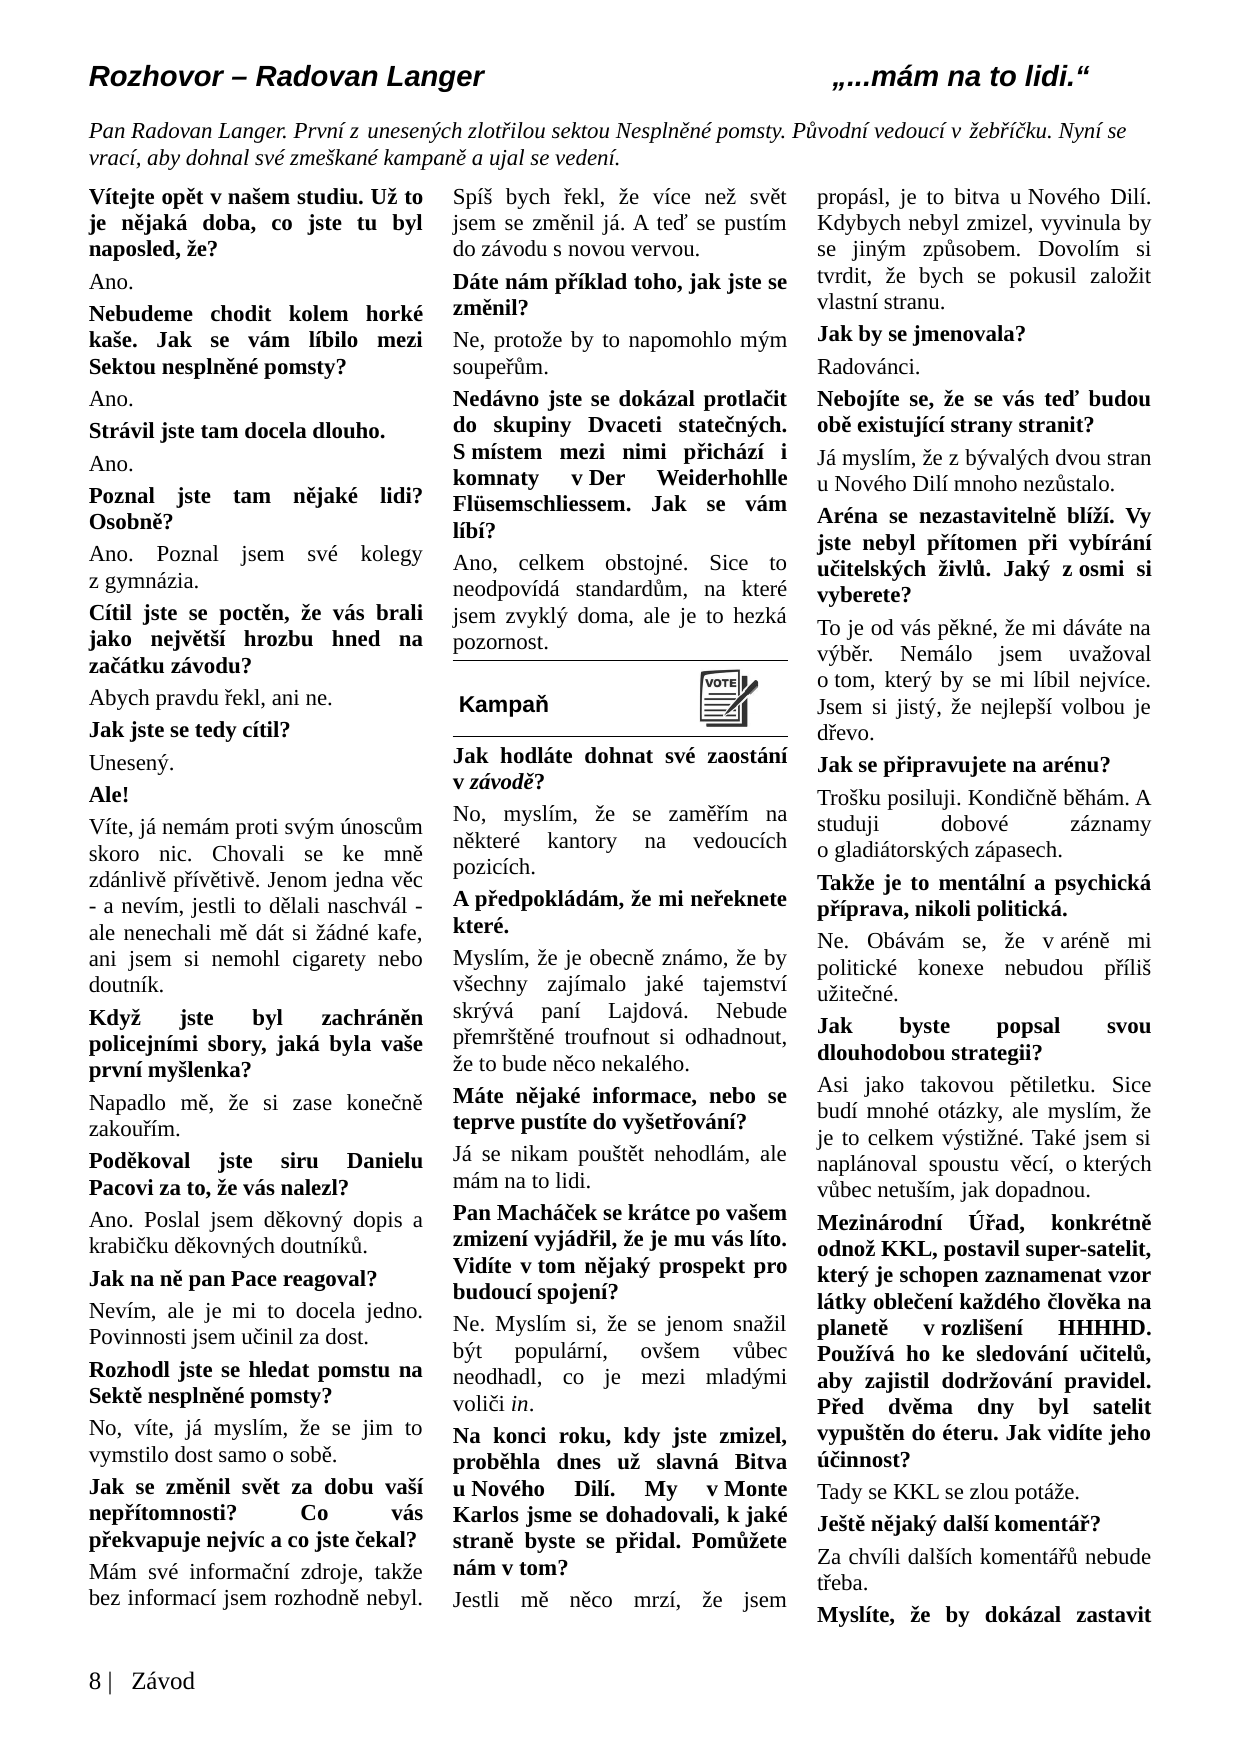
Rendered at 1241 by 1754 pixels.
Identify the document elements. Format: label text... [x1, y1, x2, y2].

text Pan Radovan Langer. První z unesených zlotřilou sektou Nesplněné pomsty. Původní vedoucí v žebříčku. Nyní se vrací, aby dohnal své zmeškané kampaně a ujal se vedení. [88, 117, 1152, 170]
text Jak jste se tedy cítil? [88, 716, 423, 743]
text Nedávno jste se dokázal protlačit do skupiny Dvaceti statečných. S místem mezi nimi přichází i komnaty v Der Weiderhohlle Flüsemschliessem. Jak se vám líbí? [453, 385, 787, 543]
text Nevím, ale je mi to docela jedno. Povinnosti jsem učinil za dost. [88, 1297, 423, 1350]
text Víte, já nemám proti svým únoscům skoro nic. Chovali se ke mně zdánlivě přívětivě. Jenom jedna věc - a nevím, jestli to dělali naschvál - ale nenechali mě dát si žádné kafe, ani jsem si nemohl cigarety nebo doutník. [88, 813, 423, 998]
text To je od vás pěkné, že mi dáváte na výběr. Nemálo jsem uvažoval o tom, který by se mi líbil nejvíce. Jsem si jistý, že nejlepší volbou je dřevo. [817, 614, 1152, 745]
text Pan Macháček se krátce po vašem zmizení vyjádřil, že je mu vás líto. Vidíte v tom nějaký prospekt pro budoucí spojení? [453, 1199, 787, 1304]
text Abych pravdu řekl, ani ne. [88, 684, 423, 711]
text Poznal jste tam nějaké lidi? Osobně? [88, 482, 423, 534]
text Myslíte, že by dokázal zastavit [817, 1601, 1152, 1628]
text Napadlo mě, že si zase konečně zakouřím. [88, 1089, 423, 1141]
text A předpokládám, že mi neřeknete které. [453, 886, 787, 938]
text No, myslím, že se zaměřím na některé kantory na vedoucích pozicích. [453, 801, 787, 879]
text Aréna se nezastavitelně blíží. Vy jste nebyl přítomen při vybírání učitelských živlů. Jaký z osmi si vyberete? [817, 502, 1152, 608]
text Cítil jste se poctěn, že vás brali jako největší hrozbu hned na začátku závodu? [88, 599, 423, 678]
text No, víte, já myslím, že se jim to vymstilo dost samo o sobě. [88, 1414, 423, 1467]
text Jak hodláte dohnat své zaostání v závodě? [453, 742, 787, 794]
text Ano. [88, 449, 423, 476]
text Tady se KKL se zlou potáže. [817, 1478, 1152, 1504]
text Já se nikam pouštět nehodlám, ale mám na to lidi. [453, 1141, 787, 1193]
table_header Kampaň [453, 661, 787, 736]
text Jestli mě něco mrzí, že jsem [453, 1586, 787, 1612]
text Spíš bych řekl, že více než svět jsem se změnil já. A teď se pustím do závodu s novou vervou. [453, 183, 787, 262]
text Ne. Obávám se, že v aréně mi politické konexe nebudou příliš užitečné. [817, 927, 1152, 1006]
text Dáte nám příklad toho, jak jste se změnil? [453, 268, 787, 320]
text Unesený. [88, 749, 423, 775]
text Když jste byl zachráněn policejními sbory, jaká byla vaše první myšlenka? [88, 1004, 423, 1083]
text Radovánci. [817, 353, 1152, 379]
text Asi jako takovou pětiletku. Sice budí mnohé otázky, ale myslím, že je to celkem výstižné. Také jsem si naplánoval spoustu věcí, o kterých vůbec netuším, jak dopadnou. [817, 1071, 1152, 1203]
text Jak by se jmenovala? [817, 320, 1152, 347]
text Myslím, že je obecně známo, že by všechny zajímalo jaké tajemství skrývá paní Lajdová. Nebude přemrštěné troufnout si odhadnout, že to bude něco nekalého. [453, 944, 787, 1076]
text Máte nějaké informace, nebo se teprve pustíte do vyšetřování? [453, 1082, 787, 1134]
text Za chvíli dalších komentářů nebude třeba. [817, 1543, 1152, 1595]
text Ano, celkem obstojné. Sice to neodpovídá standardům, na které jsem zvyklý doma, ale je to hezká pozornost. [453, 549, 787, 654]
text Takže je to mentální a psychická příprava, nikoli politická. [817, 869, 1152, 921]
text Jak se připravujete na arénu? [817, 751, 1152, 778]
text Strávil jste tam docela dlouho. [88, 417, 423, 444]
text Ano. Poslal jsem děkovný dopis a krabičku děkovných doutníků. [88, 1206, 423, 1259]
text Ale! [88, 781, 423, 807]
text Poděkoval jste siru Danielu Pacovi za to, že vás nalezl? [88, 1147, 423, 1200]
text Ještě nějaký další komentář? [817, 1510, 1152, 1537]
text Mám své informační zdroje, takže bez informací jsem rozhodně nebyl. [88, 1558, 423, 1611]
picture [699, 668, 759, 728]
text Jak byste popsal svou dlouhodobou strategii? [817, 1012, 1152, 1065]
subtitle Rozhovor – Radovan Langer „...mám na to lidi.“ [88, 59, 1152, 93]
text Na konci roku, kdy jste zmizel, proběhla dnes už slavná Bitva u Nového Dilí. My v Monte Karlos jsme se dohadovali, k jaké straně byste se přidal. Pomůžete nám v tom? [453, 1422, 787, 1580]
text Jak se změnil svět za dobu vaší nepřítomnosti? Co vás překvapuje nejvíc a co jste čekal? [88, 1473, 423, 1552]
text propásl, je to bitva u Nového Dilí. Kdybych nebyl zmizel, vyvinula by se jiným způsobem. Dovolím si tvrdit, že bych se pokusil založit vlastní stranu. [817, 183, 1152, 314]
text Nebojíte se, že se vás teď budou obě existující strany stranit? [817, 385, 1152, 438]
text Trošku posiluji. Kondičně běhám. A studuji dobové záznamy o gladiátorských zápasech. [817, 784, 1152, 863]
text Ano. [88, 268, 423, 294]
text Nebudeme chodit kolem horké kaše. Jak se vám líbilo mezi Sektou nesplněné pomsty? [88, 300, 423, 379]
text Ano. Poznal jsem své kolegy z gymnázia. [88, 541, 423, 593]
text Rozhodl jste se hledat pomstu na Sektě nesplněné pomsty? [88, 1356, 423, 1408]
text Vítejte opět v našem studiu. Už to je nějaká doba, co jste tu byl naposled, že? [88, 183, 423, 262]
text Jak na ně pan Pace reagoval? [88, 1265, 423, 1291]
text Mezinárodní Úřad, konkrétně odnož KKL, postavil super-satelit, který je schopen zaznamenat vzor látky oblečení každého člověka na planetě v rozlišení HHHHD. Používá ho ke sledování učitelů, aby zajistil dodržování pravidel. Před dvěma dny byl satelit vypuštěn do éteru. Jak vidíte jeho účinnost? [817, 1209, 1152, 1472]
text Já myslím, že z bývalých dvou stran u Nového Dilí mnoho nezůstalo. [817, 444, 1152, 496]
text Ano. [88, 385, 423, 411]
text Ne. Myslím si, že se jenom snažil být populární, ovšem vůbec neodhadl, co je mezi mladými voliči in. [453, 1311, 787, 1416]
text Ne, protože by to napomohlo mým soupeřům. [453, 326, 787, 379]
